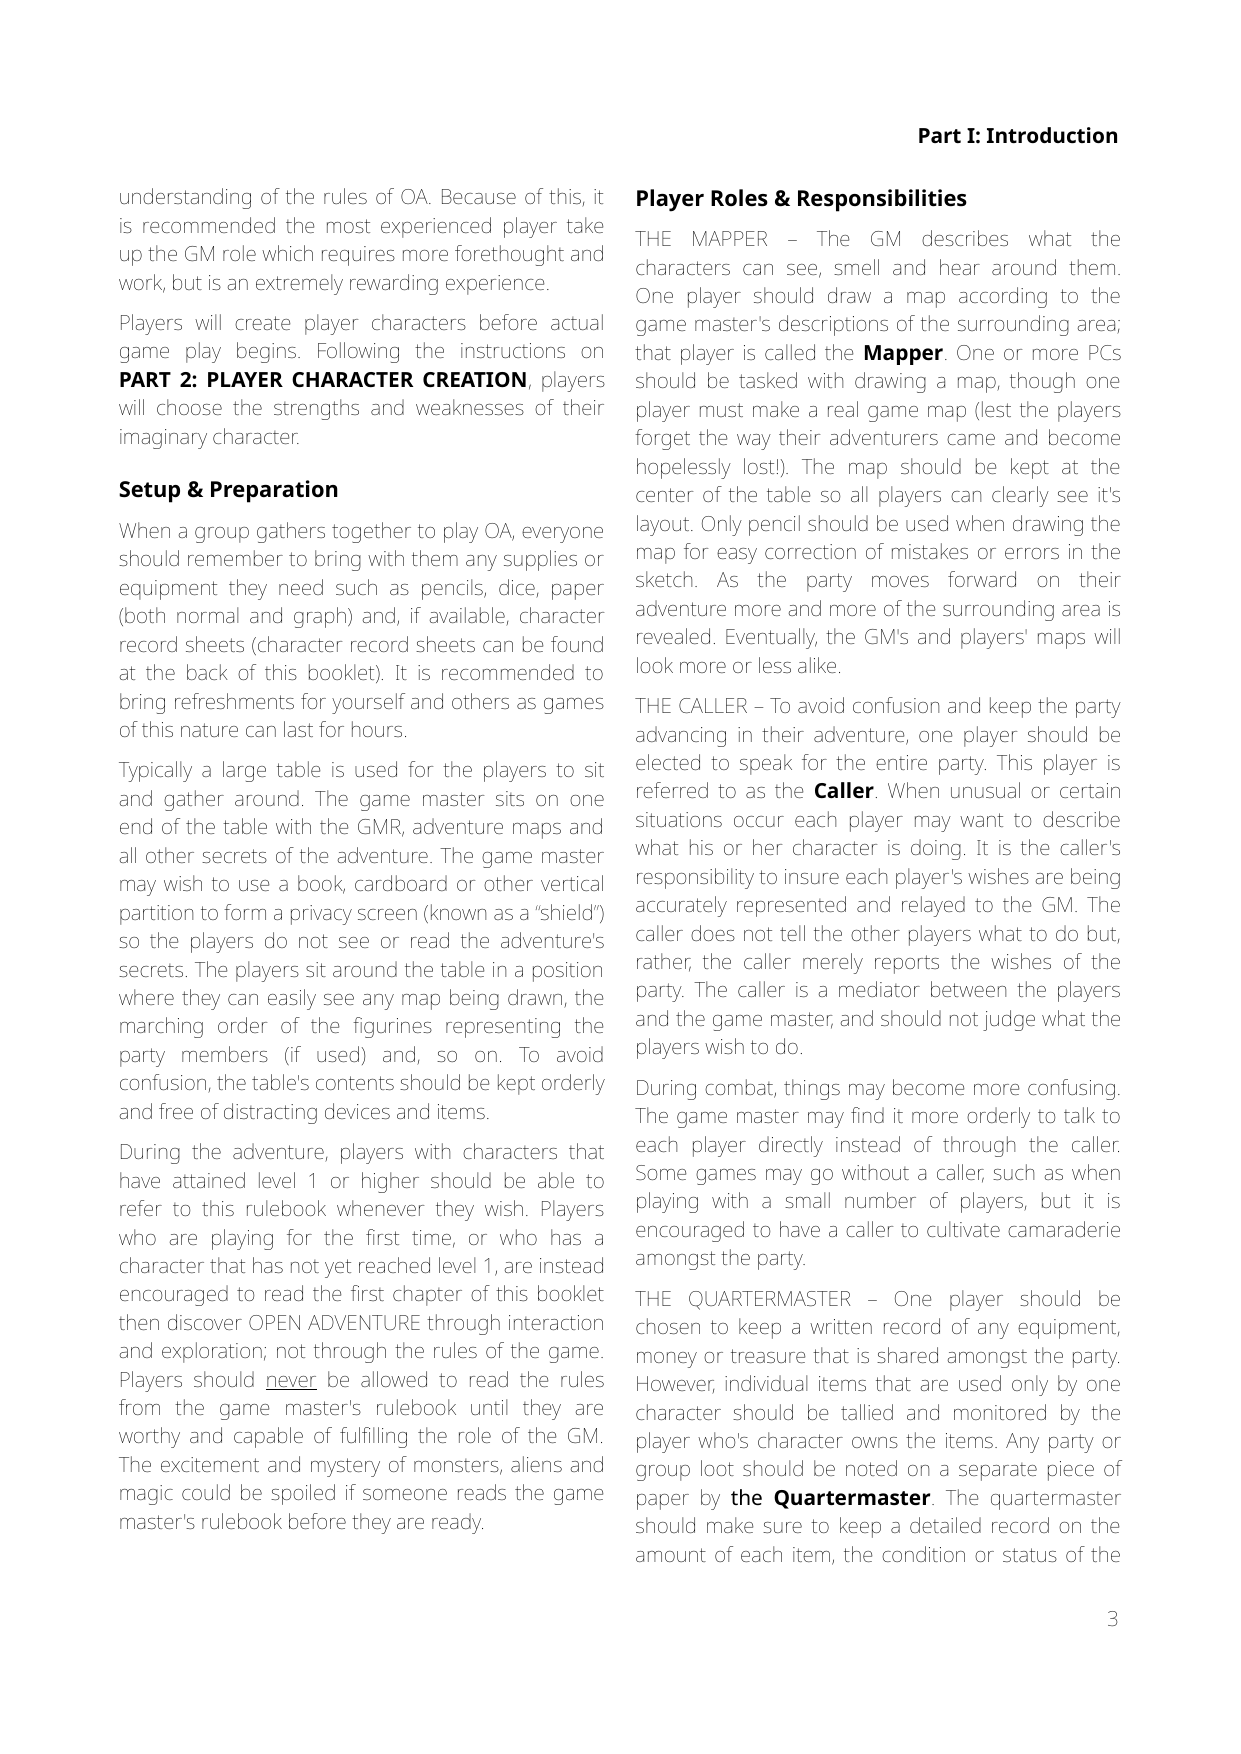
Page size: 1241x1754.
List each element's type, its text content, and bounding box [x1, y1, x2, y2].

text understanding of the rules of OA. Because of this, it is recommended the most experienced player take up the GM role which requires more forethought and work, but is an extremely rewarding experience. [118, 182, 605, 296]
text When a group gathers together to play OA, everyone should remember to bring with them any supplies or equipment they need such as pencils, dice, paper (both normal and graph) and, if available, character record sheets (character record sheets can be found at the back of this booklet). It is recommended to bring refreshments for yourself and others as games of this nature can last for hours. [118, 516, 605, 744]
text THE MAPPER – The GM describes what the characters can see, smell and hear around them. One player should draw a map according to the game master's descriptions of the surrounding area; that player is called the Mapper. One or more PCs should be tasked with drawing a map, though one player must make a real game map (lest the players forget the way their adventurers came and become hopelessly lost!). The map should be kept at the center of the table so all players can clearly see it's layout. Only pencil should be used when drawing the map for easy correction of mistakes or errors in the sketch. As the party moves forward on their adventure more and more of the surrounding area is revealed. Eventually, the GM's and players' maps will look more or less alike. [635, 224, 1122, 679]
text During the adventure, players with characters that have attained level 1 or higher should be able to refer to this rulebook whenever they wish. Players who are playing for the first time, or who has a character that has not yet reached level 1, are instead encouraged to read the first chapter of this booklet then discover OPEN ADVENTURE through interaction and exploration; not through the rules of the game. Players should never be allowed to read the rules from the game master's rulebook until they are worthy and capable of fulfilling the role of the GM. The excitement and mystery of monsters, aliens and magic could be spoiled if someone reads the game master's rulebook before they are ready. [118, 1137, 605, 1535]
text THE CALLER – To avoid confusion and keep the party advancing in their adventure, one player should be elected to speak for the entire party. This player is referred to as the Caller. When unusual or certain situations occur each player may want to describe what his or her character is doing. It is the caller's responsibility to insure each player's wishes are being accurately represented and relayed to the GM. The caller does not tell the other players what to do but, rather, the caller merely reports the wishes of the party. The caller is a mediator between the players and the game master, and should not judge what the players wish to do. [635, 691, 1122, 1061]
text Player Roles & Responsibilities [635, 182, 1122, 212]
text During combat, things may become more confusing. The game master may find it more orderly to talk to each player directly instead of through the caller. Some games may go without a caller, such as when playing with a small number of players, but it is encouraged to have a caller to cultivate camaraderie amongst the party. [635, 1073, 1122, 1272]
text THE QUARTERMASTER – One player should be chosen to keep a written record of any equipment, money or treasure that is shared amongst the party. However, individual items that are used only by one character should be tallied and monitored by the player who's character owns the items. Any party or group loot should be noted on a separate piece of paper by the Quartermaster. The quartermaster should make sure to keep a detailed record on the amount of each item, the condition or status of the [635, 1284, 1122, 1568]
text Typically a large table is used for the players to sit and gather around. The game master sits on one end of the table with the GMR, adventure maps and all other secrets of the adventure. The game master may wish to use a book, cardboard or other vertical partition to form a privacy screen (known as a “shield”) so the players do not see or read the adventure's secrets. The players sit around the table in a position where they can easily see any map being drawn, the marching order of the figurines representing the party members (if used) and, so on. To avoid confusion, the table's contents should be kept orderly and free of distracting devices and items. [118, 756, 605, 1125]
text Players will create player characters before actual game play begins. Following the instructions on PART 2: PLAYER CHARACTER CREATION, players will choose the strengths and weaknesses of their imaginary character. [118, 308, 605, 450]
text Setup & Preparation [118, 474, 605, 504]
